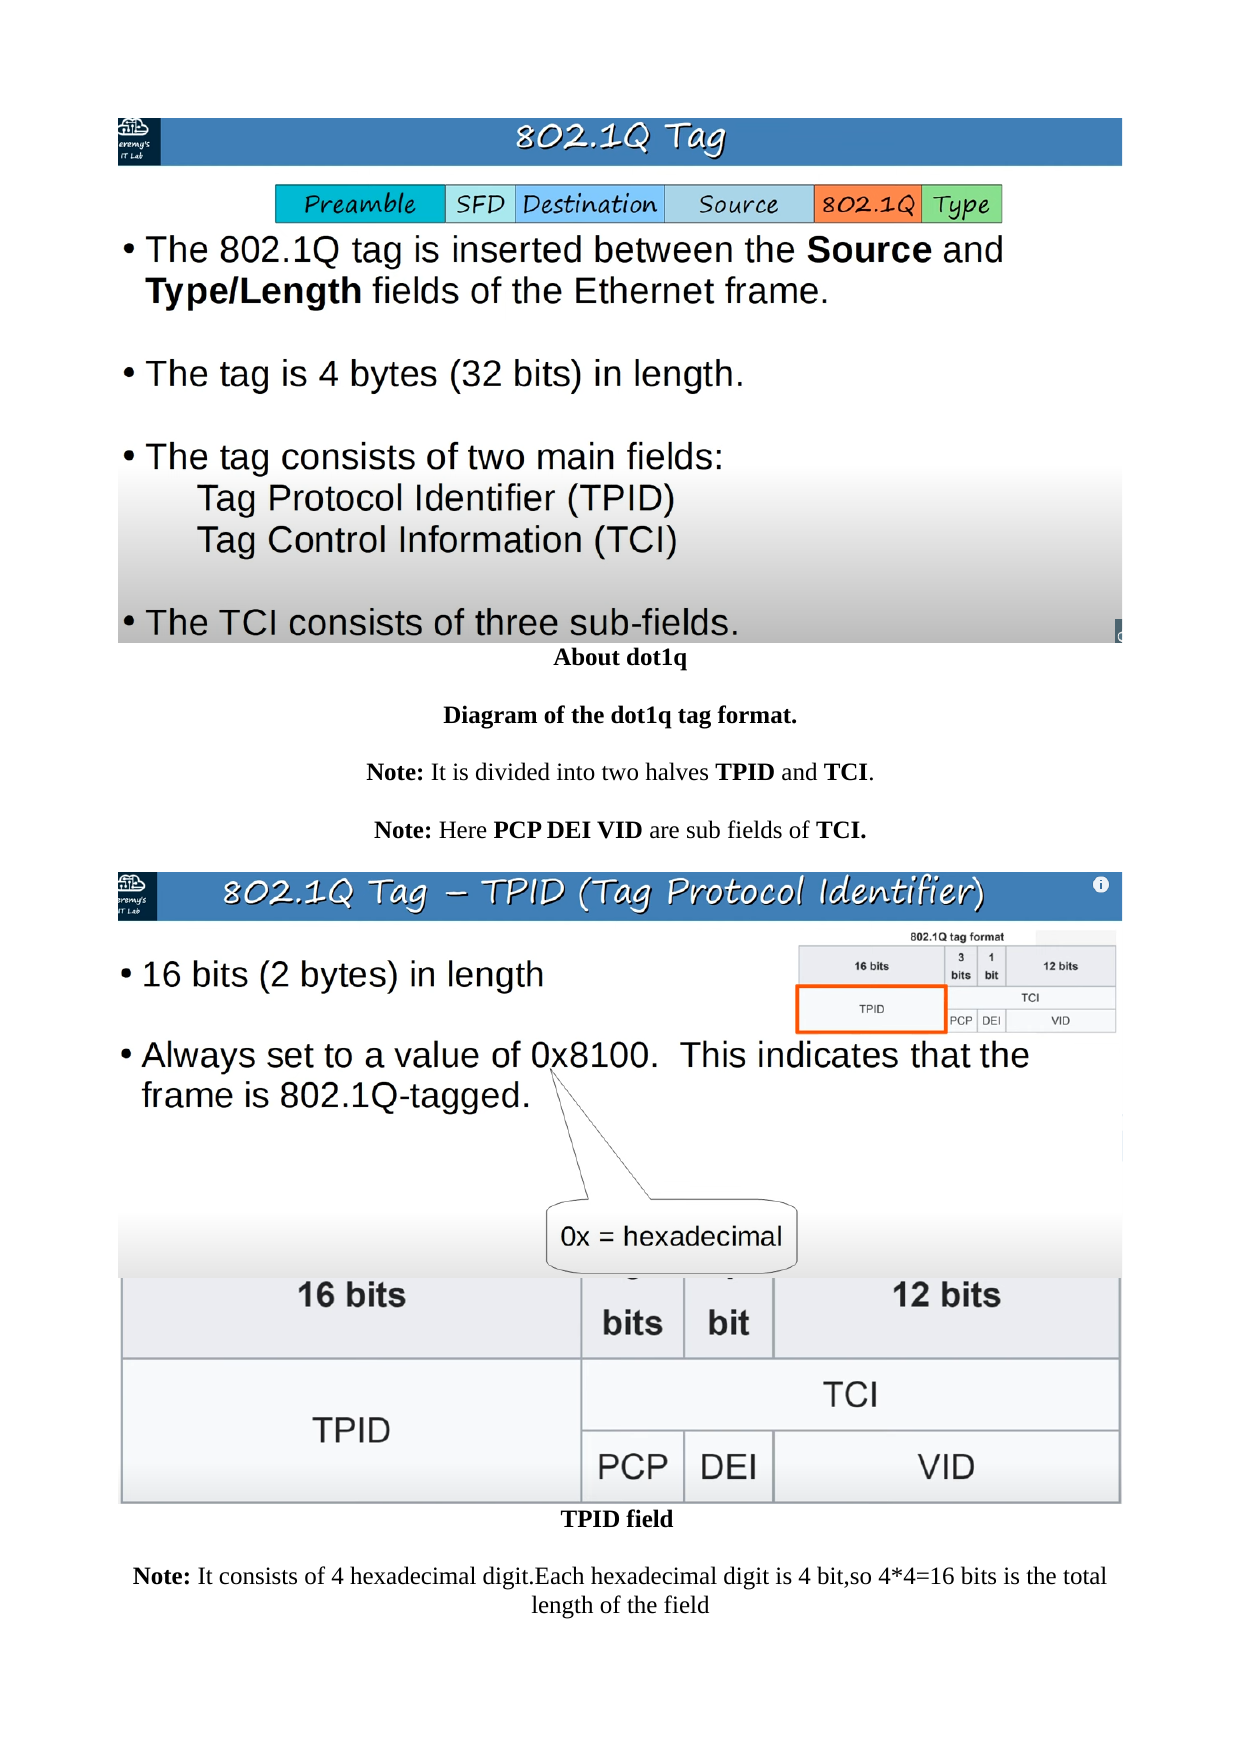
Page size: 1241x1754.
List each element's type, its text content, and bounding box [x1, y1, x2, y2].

text Note: It consists of 4 hexadecimal digit.Each hexadecimal digit is 4 bit,so 4*4=16 bits is the total length of the field [118, 1561, 1122, 1619]
text Diagram of the dot1q tag format. [118, 700, 1122, 728]
picture [118, 118, 1123, 643]
text TPID field [118, 1504, 1122, 1533]
text Note: Here PCP DEI VID are sub fields of TCI. [118, 815, 1122, 843]
text Note: It is divided into two halves TPID and TCI. [118, 757, 1122, 786]
picture [118, 872, 1123, 1504]
text About dot1q [118, 643, 1122, 671]
